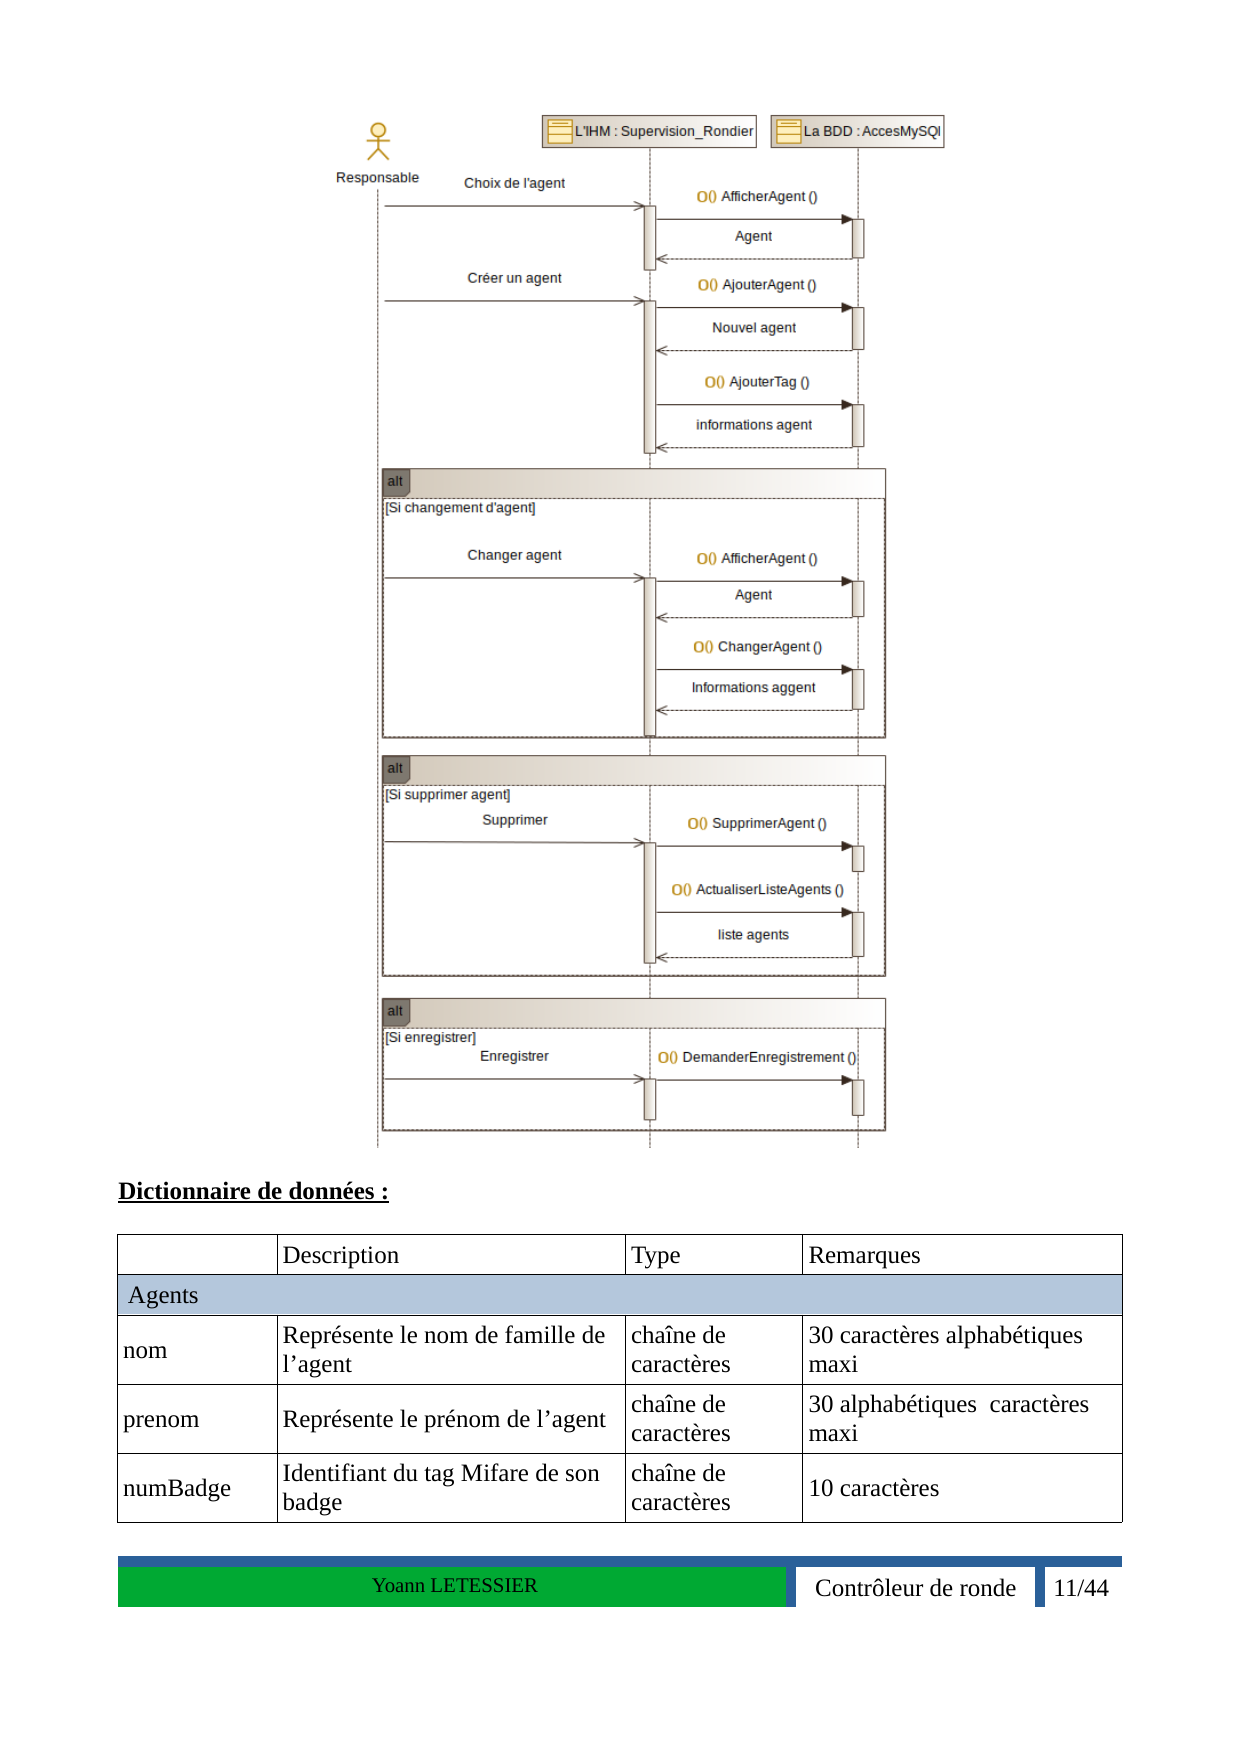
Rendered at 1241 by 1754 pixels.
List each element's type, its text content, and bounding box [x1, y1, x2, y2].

table_cell chaîne de caractères [626, 1454, 802, 1522]
table_cell chaîne de caractères [626, 1385, 802, 1453]
table_cell chaîne de caractères [626, 1316, 802, 1383]
table_cell 30 alphabétiques caractères maxi [803, 1385, 1122, 1453]
table_cell Représente le nom de famille de l’agent [278, 1316, 625, 1383]
table_cell Agents [118, 1275, 1122, 1314]
table_header Type [626, 1235, 802, 1274]
text Dictionnaire de données : [118, 1176, 1122, 1205]
table_cell 10 caractères [803, 1454, 1122, 1522]
table_cell 30 caractères alphabétiques maxi [803, 1316, 1122, 1383]
table_header Remarques [803, 1235, 1122, 1274]
table_header [118, 1235, 277, 1274]
table_cell Représente le prénom de l’agent [278, 1385, 625, 1453]
table_cell nom [118, 1316, 277, 1383]
table_header Description [278, 1235, 625, 1274]
picture [257, 104, 956, 1148]
table_cell prenom [118, 1385, 277, 1453]
table_cell Identifiant du tag Mifare de son badge [278, 1454, 625, 1522]
table_cell numBadge [118, 1454, 277, 1522]
